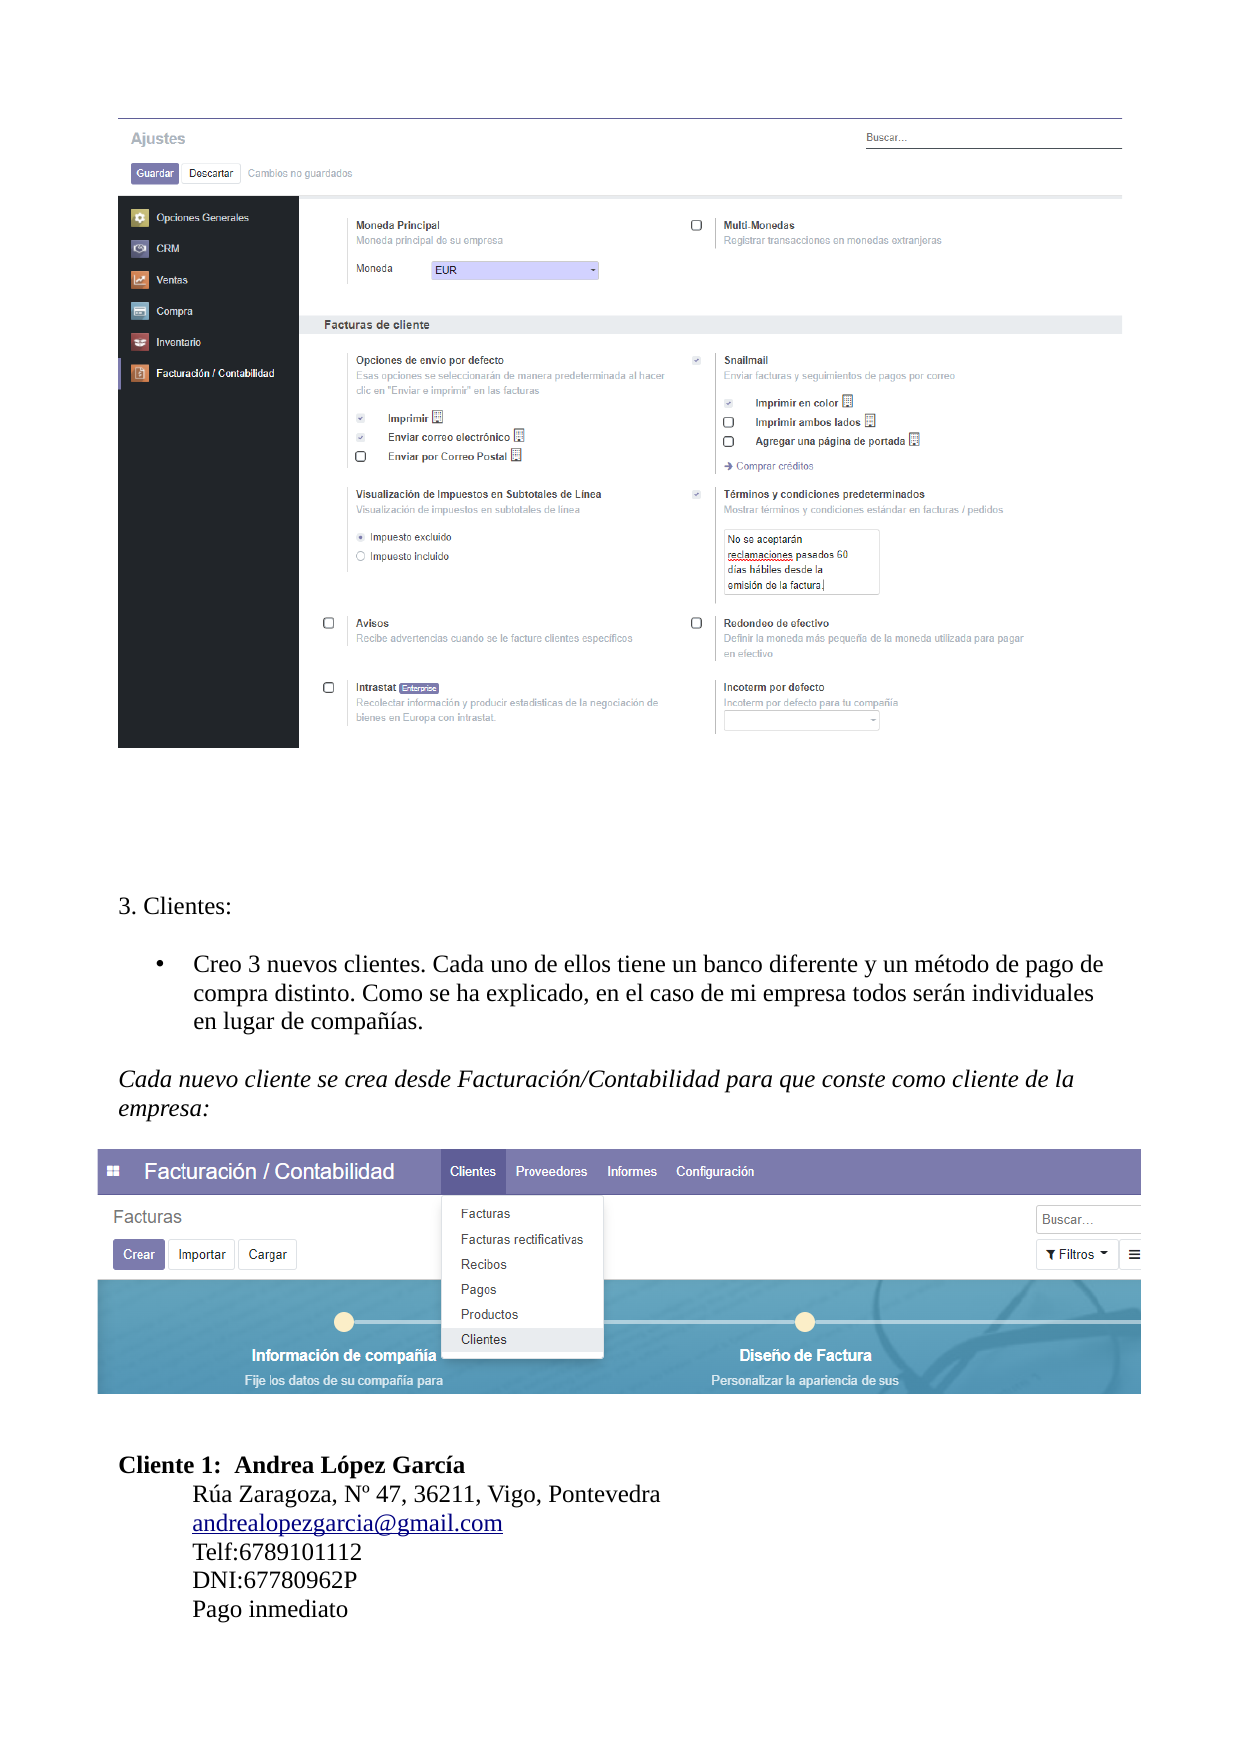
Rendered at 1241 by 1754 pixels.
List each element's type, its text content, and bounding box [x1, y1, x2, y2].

text Pago inmediato [118, 1594, 1122, 1623]
list Creo 3 nuevos clientes. Cada uno de ellos tiene un banco diferente y un método de pago de compra distinto. Como se ha explicado, en el caso de mi empresa todos serán individuales en lugar de compañías. [156, 949, 1122, 1035]
text andrealopezgarcia@gmail.com [118, 1508, 1122, 1537]
picture [97, 1149, 1141, 1394]
text 3. Clientes: [118, 891, 1122, 920]
picture [118, 118, 1123, 748]
text Telf:6789101112 [118, 1537, 1122, 1566]
text Cliente 1: Andrea López García [118, 1451, 1122, 1479]
text Rúa Zaragoza, Nº 47, 36211, Vigo, Pontevedra [118, 1479, 1122, 1508]
text DNI:67780962P [118, 1566, 1122, 1594]
text Cada nuevo cliente se crea desde Facturación/Contabilidad para que conste como cliente de la empresa: [118, 1064, 1122, 1121]
